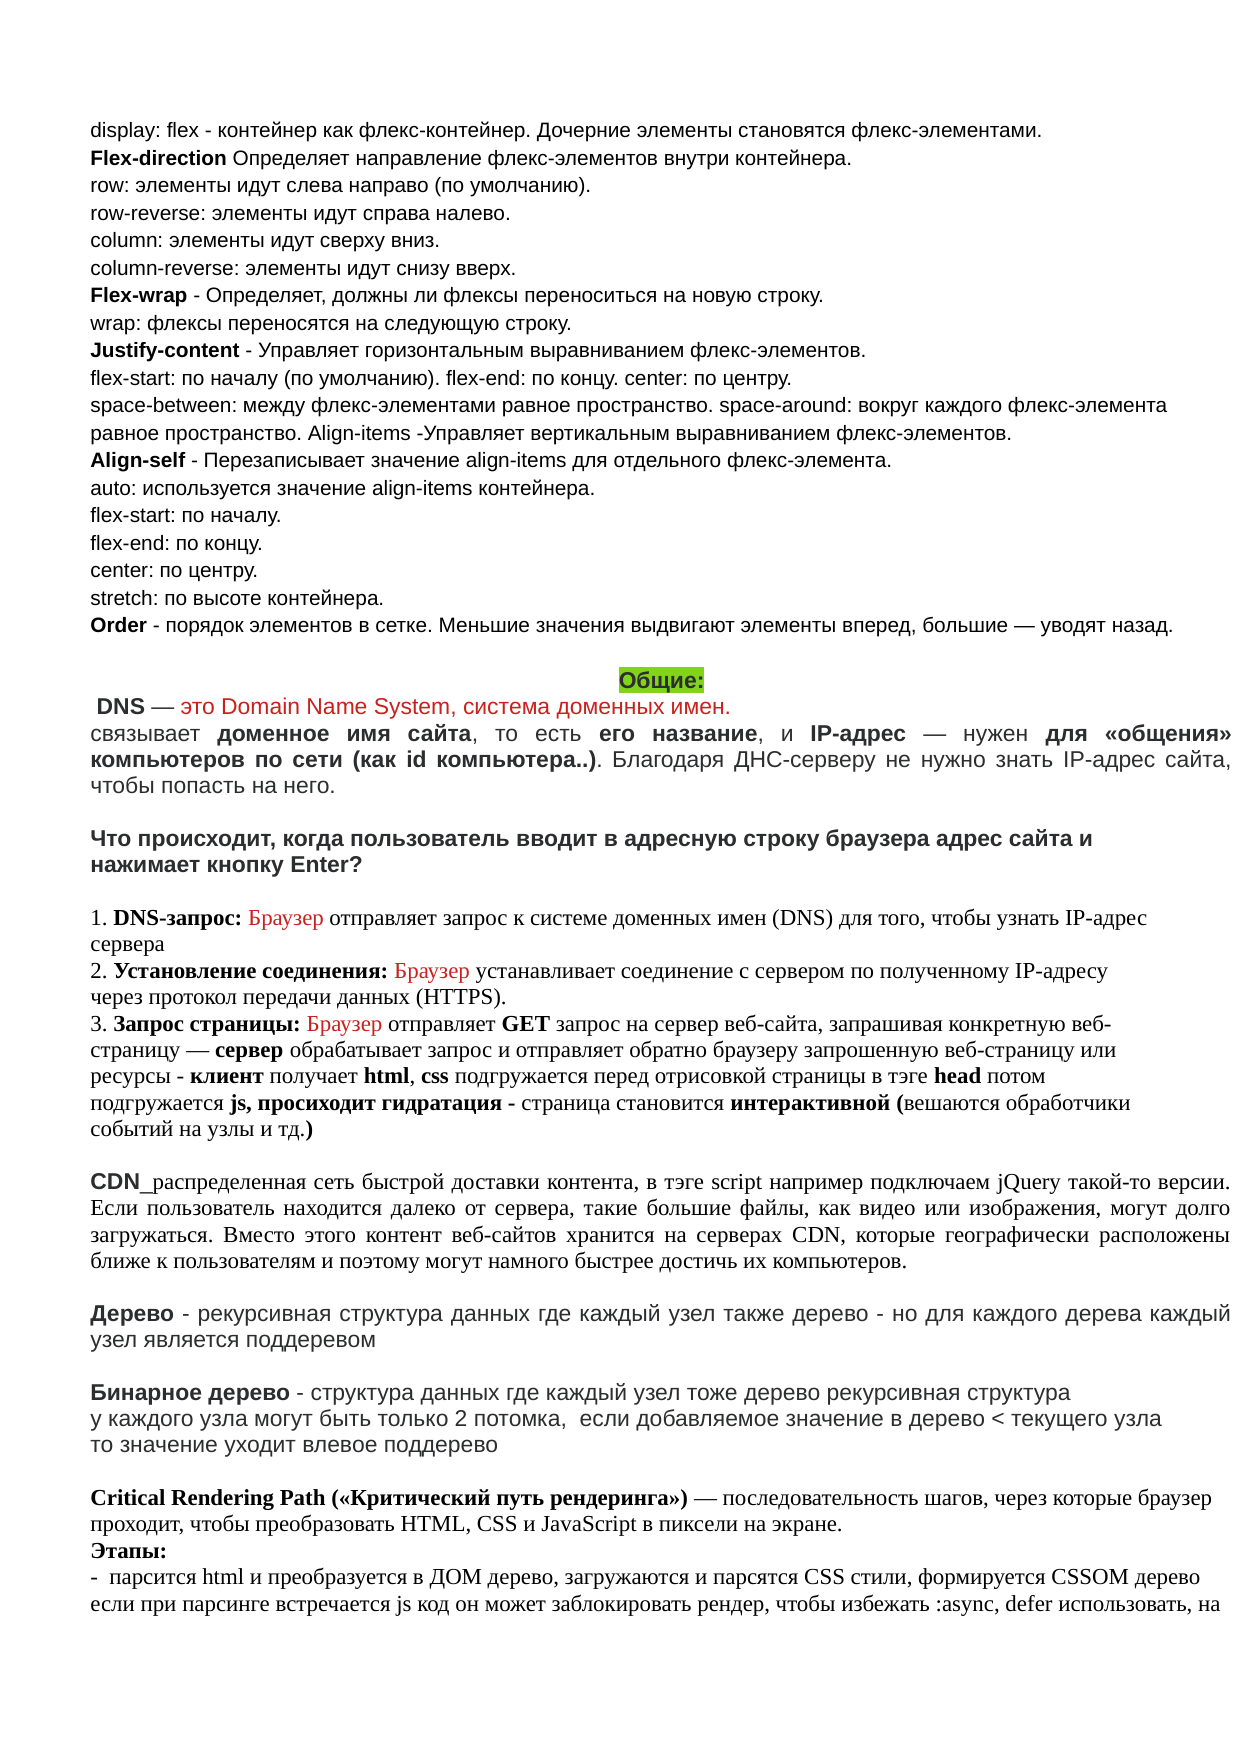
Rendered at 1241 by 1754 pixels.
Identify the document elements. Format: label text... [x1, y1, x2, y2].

text Critical Rendering Path («Критический путь рендеринга») — последовательность шагов, через которые браузер проходит, чтобы преобразовать HTML, CSS и JavaScript в пиксели на экране. [90, 1484, 1232, 1537]
text связывает доменное имя сайта, то есть его название, и IP-адрес — нужен для «общения» компьютеров по сети (как id компьютера..). Благодаря ДНС-серверу не нужно знать IP-адрес сайта, чтобы попасть на него. [90, 720, 1232, 799]
text 3. Запрос страницы: Браузер отправляет GET запрос на сервер веб-сайта, запрашивая конкретную веб-страницу — сервер обрабатывает запрос и отправляет обратно браузеру запрошенную веб-страницу или ресурсы - клиент получает html, css подгружается перед отрисовкой страницы в тэге head потом подгружается js, просиходит гидратация - страница становится интерактивной (вешаются обработчики событий на узлы и тд.) [90, 1009, 1150, 1141]
text DNS — это Domain Name System, система доменных имен. [90, 693, 1232, 720]
text у каждого узла могут быть только 2 потомка, если добавляемое значение в дерево < текущего узла [90, 1405, 1232, 1431]
text Дерево - рекурсивная структура данных где каждый узел также дерево - но для каждого дерева каждый узел является поддеревом [90, 1300, 1232, 1352]
text Бинарное дерево - структура данных где каждый узел тоже дерево рекурсивная структура [90, 1379, 1232, 1405]
text то значение уходит влевое поддерево [90, 1431, 1232, 1458]
text 2. Установление соединения: Браузер устанавливает соединение с сервером по полученному IP-адресу через протокол передачи данных (HTTPS). [90, 957, 1150, 1009]
text Этапы: - парсится html и преобразуется в ДОМ дерево, загружаются и парсятся CSS стили, формируется CSSOM дерево если при парсинге встречается js код он может заблокировать рендер, чтобы избежать :async, defer использовать, на [90, 1537, 1232, 1616]
text 1. DNS-запрос: Браузер отправляет запрос к системе доменных имен (DNS) для того, чтобы узнать IP-адрес сервера [90, 904, 1150, 957]
text Общие: [90, 667, 1232, 693]
text CDN_распределенная сеть быстрой доставки контента, в тэге script например подключаем jQuery такой-то версии. Если пользователь находится далеко от сервера, такие большие файлы, как видео или изображения, могут долго загружаться. Вместо этого контент веб-сайтов хранится на серверах CDN, которые географически расположены ближе к пользователям и поэтому могут намного быстрее достичь их компьютеров. [90, 1168, 1232, 1273]
text Flex-direction Определяет направление флекс-элементов внутри контейнера. row: элементы идут слева направо (по умолчанию). row-reverse: элементы идут справа налево. column: элементы идут сверху вниз. column-reverse: элементы идут снизу вверх. Flex-wrap - Определяет, должны ли флексы переноситься на новую строку. wrap: флексы переносятся на следующую строку. Justify-content - Управляет горизонтальным выравниванием флекс-элементов. flex-start: по началу (по умолчанию). flex-end: по концу. center: по центру. space-between: между флекс-элементами равное пространство. space-around: вокруг каждого флекс-элемента равное пространство. Align-items -Управляет вертикальным выравниванием флекс-элементов. Align-self - Перезаписывает значение align-items для отдельного флекс-элемента. auto: используется значение align-items контейнера. flex-start: по началу. flex-end: по концу. center: по центру. stretch: по высоте контейнера. [90, 146, 1232, 609]
text Order - порядок элементов в сетке. Меньшие значения выдвигают элементы вперед, большие — уводят назад. [90, 613, 1232, 637]
text Что происходит, когда пользователь вводит в адресную строку браузера адрес сайта и нажимает кнопку Enter? [90, 825, 1150, 878]
text display: flex - контейнер как флекс-контейнер. Дочерние элементы становятся флекс-элементами. [90, 118, 1232, 142]
